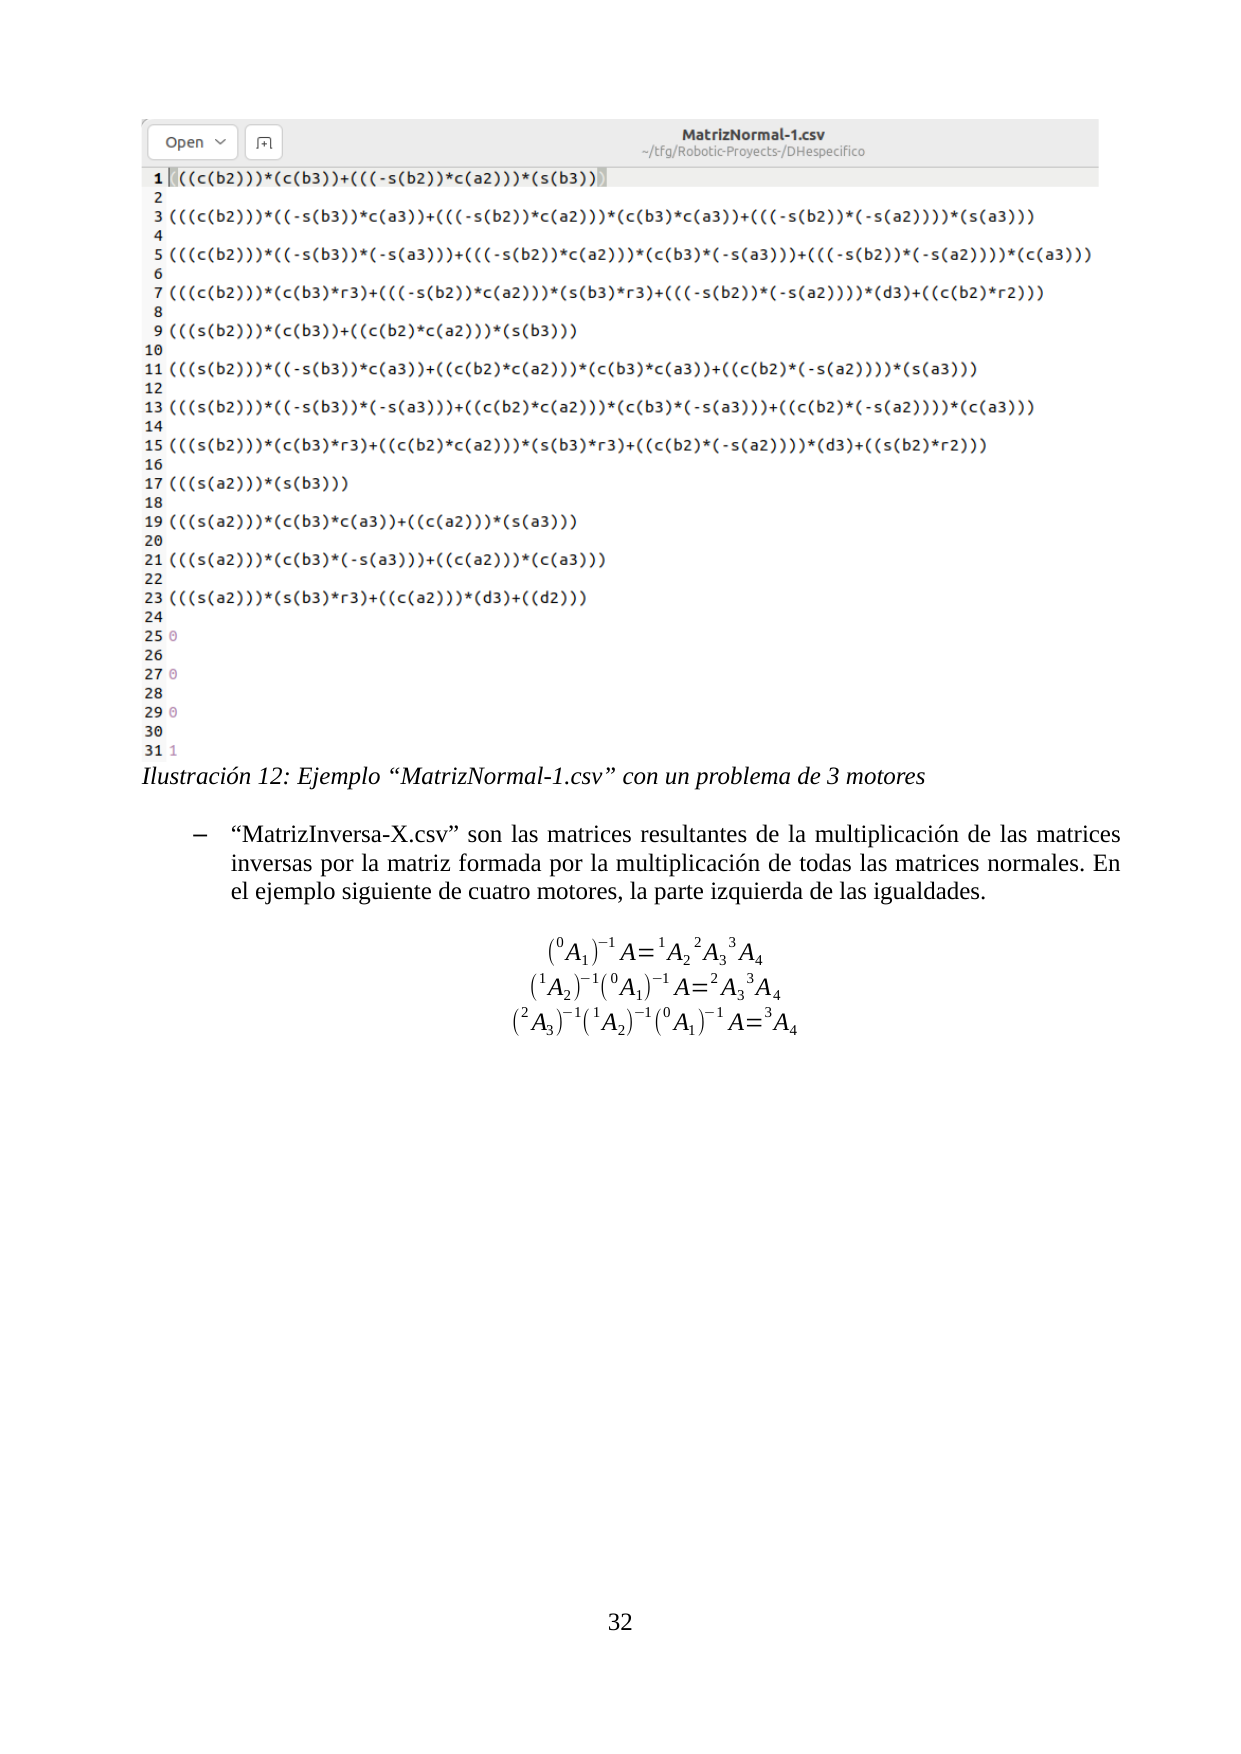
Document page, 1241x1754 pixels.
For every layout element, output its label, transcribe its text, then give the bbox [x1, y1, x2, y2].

list “MatrizInversa-X.csv” son las matrices resultantes de la multiplicación de las matrices inversas por la matriz formada por la multiplicación de todas las matrices normales. En el ejemplo siguiente de cuatro motores, la parte izquierda de las igualdades. [193, 819, 1122, 905]
text Ilustración 12: Ejemplo “MatrizNormal-1.csv” con un problema de 3 motores [142, 762, 1099, 790]
